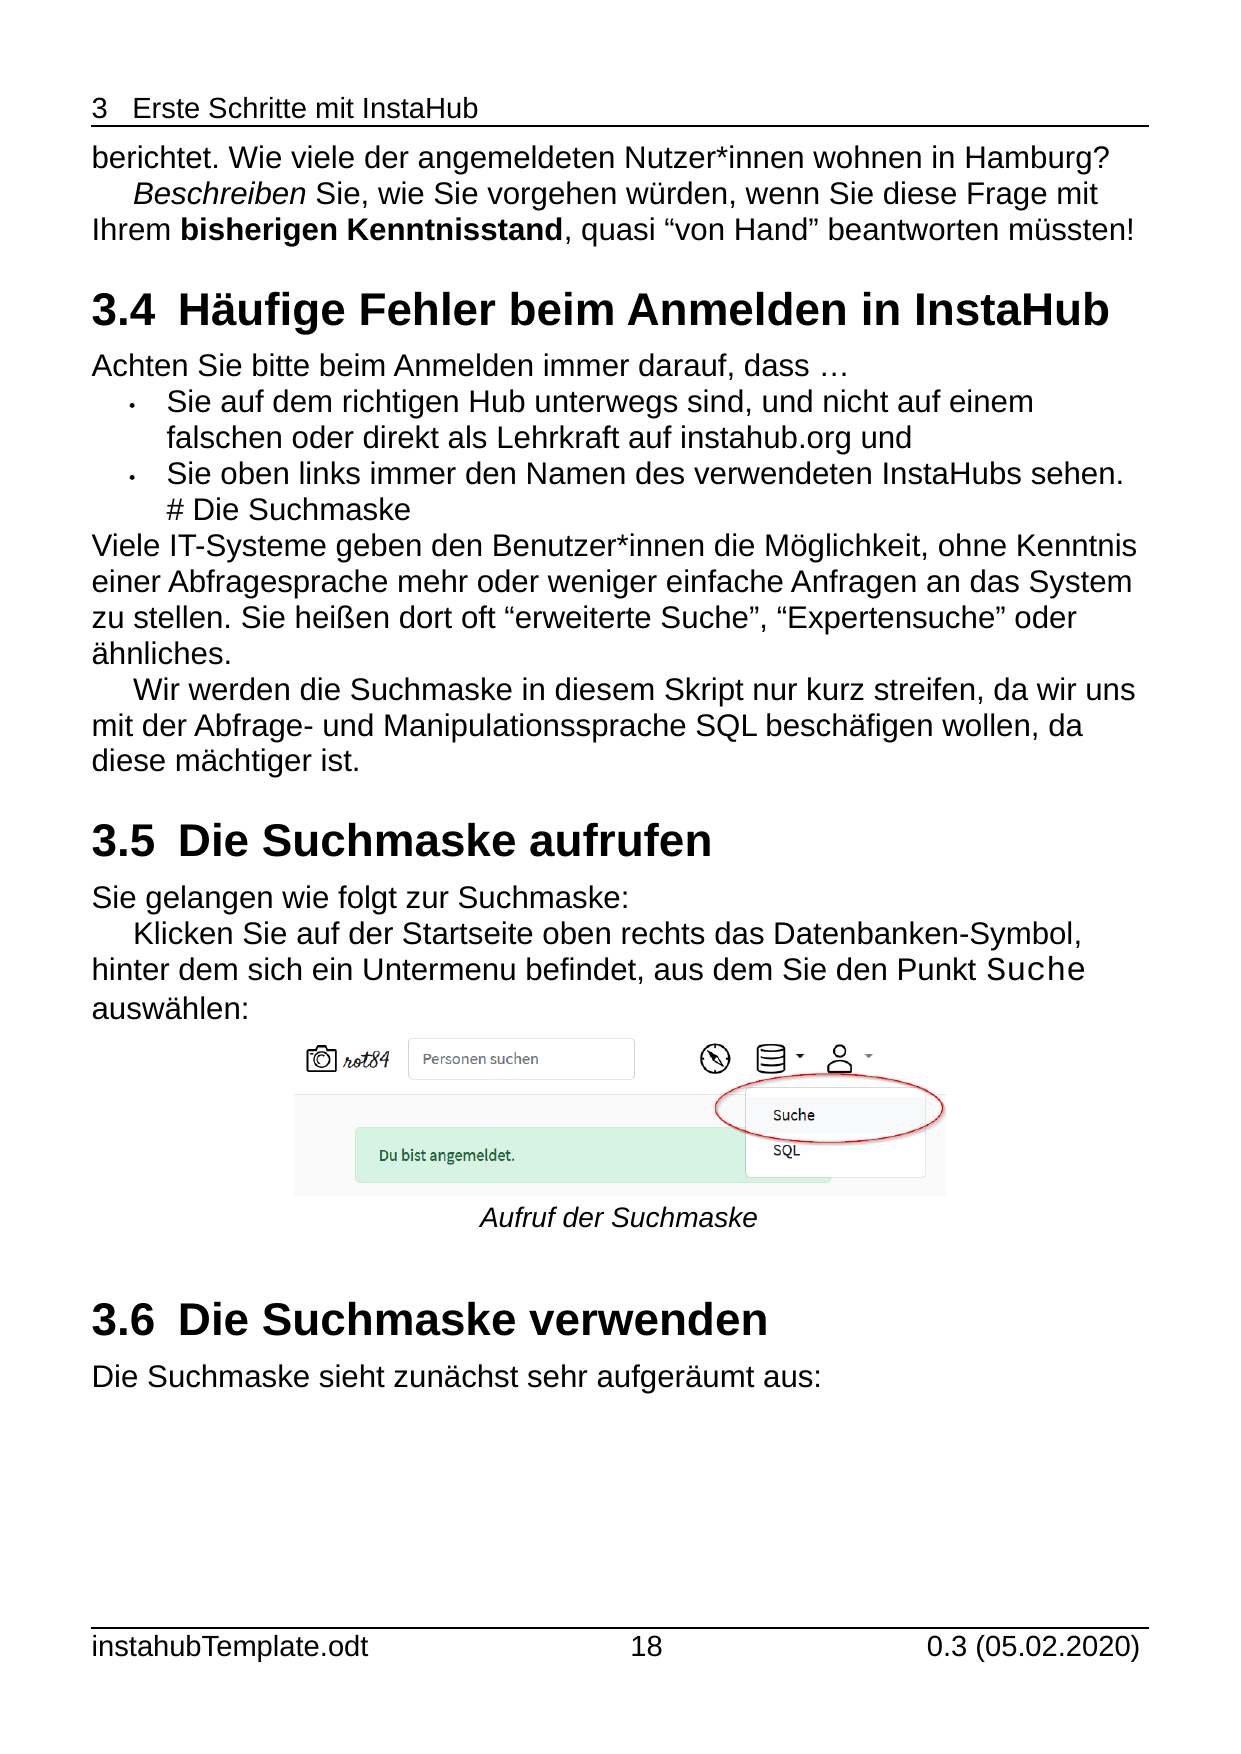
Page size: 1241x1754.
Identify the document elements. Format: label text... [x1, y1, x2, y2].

text Achten Sie bitte beim Anmelden immer darauf, dass … [91, 347, 1149, 383]
text Aufruf der Suchmaske [91, 1201, 1149, 1233]
text Klicken Sie auf der Startseite oben rechts das Datenbanken-Symbol, hinter dem sich ein Untermenu befindet, aus dem Sie den Punkt Suche auswählen: [91, 915, 1149, 1026]
text Viele IT-Systeme geben den Benutzer*innen die Möglichkeit, ohne Kenntnis einer Abfragesprache mehr oder weniger einfache Anfragen an das System zu stellen. Sie heißen dort oft “erweiterte Suche”, “Expertensuche” oder ähnliches. [91, 527, 1149, 671]
text berichtet. Wie viele der angemeldeten Nutzer*innen wohnen in Hamburg? [91, 139, 1149, 175]
subtitle Häufige Fehler beim Anmelden in InstaHub [91, 282, 1149, 335]
list Sie oben links immer den Namen des verwendeten InstaHubs sehen. # Die Suchmaske [129, 455, 1149, 527]
subtitle Die Suchmaske verwenden [91, 1292, 1149, 1345]
text Beschreiben Sie, wie Sie vorgehen würden, wenn Sie diese Frage mit Ihrem bisherigen Kenntnisstand, quasi “von Hand” beantworten müssten! [91, 175, 1149, 247]
picture [293, 1026, 947, 1196]
list Sie auf dem richtigen Hub unterwegs sind, und nicht auf einem falschen oder direkt als Lehrkraft auf instahub.org und [129, 383, 1149, 455]
text Wir werden die Suchmaske in diesem Skript nur kurz streifen, da wir uns mit der Abfrage- und Manipulationssprache SQL beschäfigen wollen, da diese mächtiger ist. [91, 671, 1149, 778]
text Die Suchmaske sieht zunächst sehr aufgeräumt aus: [91, 1358, 1149, 1393]
text Sie gelangen wie folgt zur Suchmaske: [91, 879, 1149, 915]
subtitle Die Suchmaske aufrufen [91, 814, 1149, 867]
